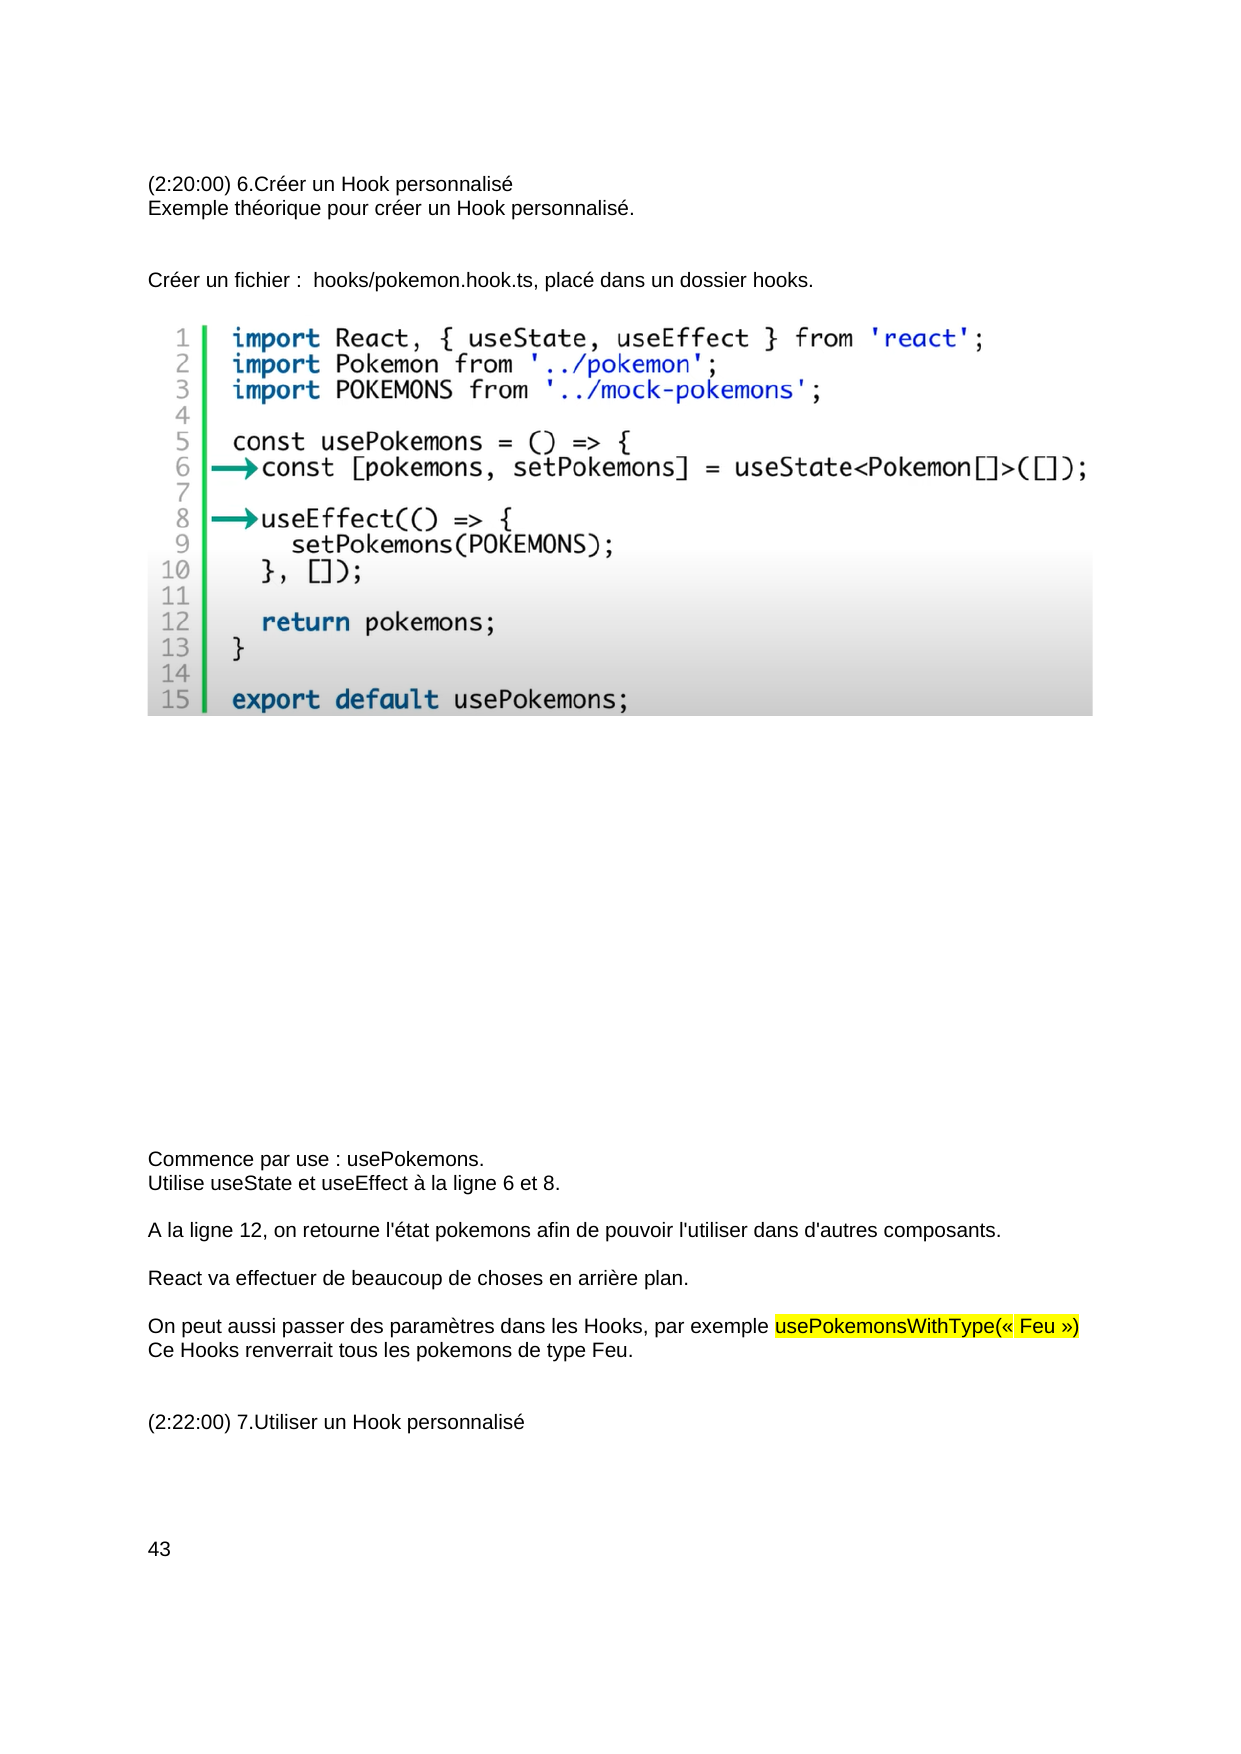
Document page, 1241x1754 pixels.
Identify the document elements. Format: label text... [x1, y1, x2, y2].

text (2:22:00) 7.Utiliser un Hook personnalisé [148, 1410, 1093, 1434]
text React va effectuer de beaucoup de choses en arrière plan. [148, 1266, 1093, 1290]
picture [147, 315, 1093, 716]
text Utilise useState et useEffect à la ligne 6 et 8. [148, 1170, 1093, 1194]
text Créer un fichier : hooks/pokemon.hook.ts, placé dans un dossier hooks. [148, 267, 1093, 291]
text Commence par use : usePokemons. [148, 1146, 1093, 1170]
text (2:20:00) 6.Créer un Hook personnalisé [148, 172, 1093, 196]
text A la ligne 12, on retourne l'état pokemons afin de pouvoir l'utiliser dans d'autres composants. [148, 1218, 1093, 1242]
text Ce Hooks renverrait tous les pokemons de type Feu. [148, 1338, 1093, 1362]
text On peut aussi passer des paramètres dans les Hooks, par exemple usePokemonsWithType(« Feu ») [148, 1314, 1093, 1338]
text Exemple théorique pour créer un Hook personnalisé. [148, 196, 1093, 219]
